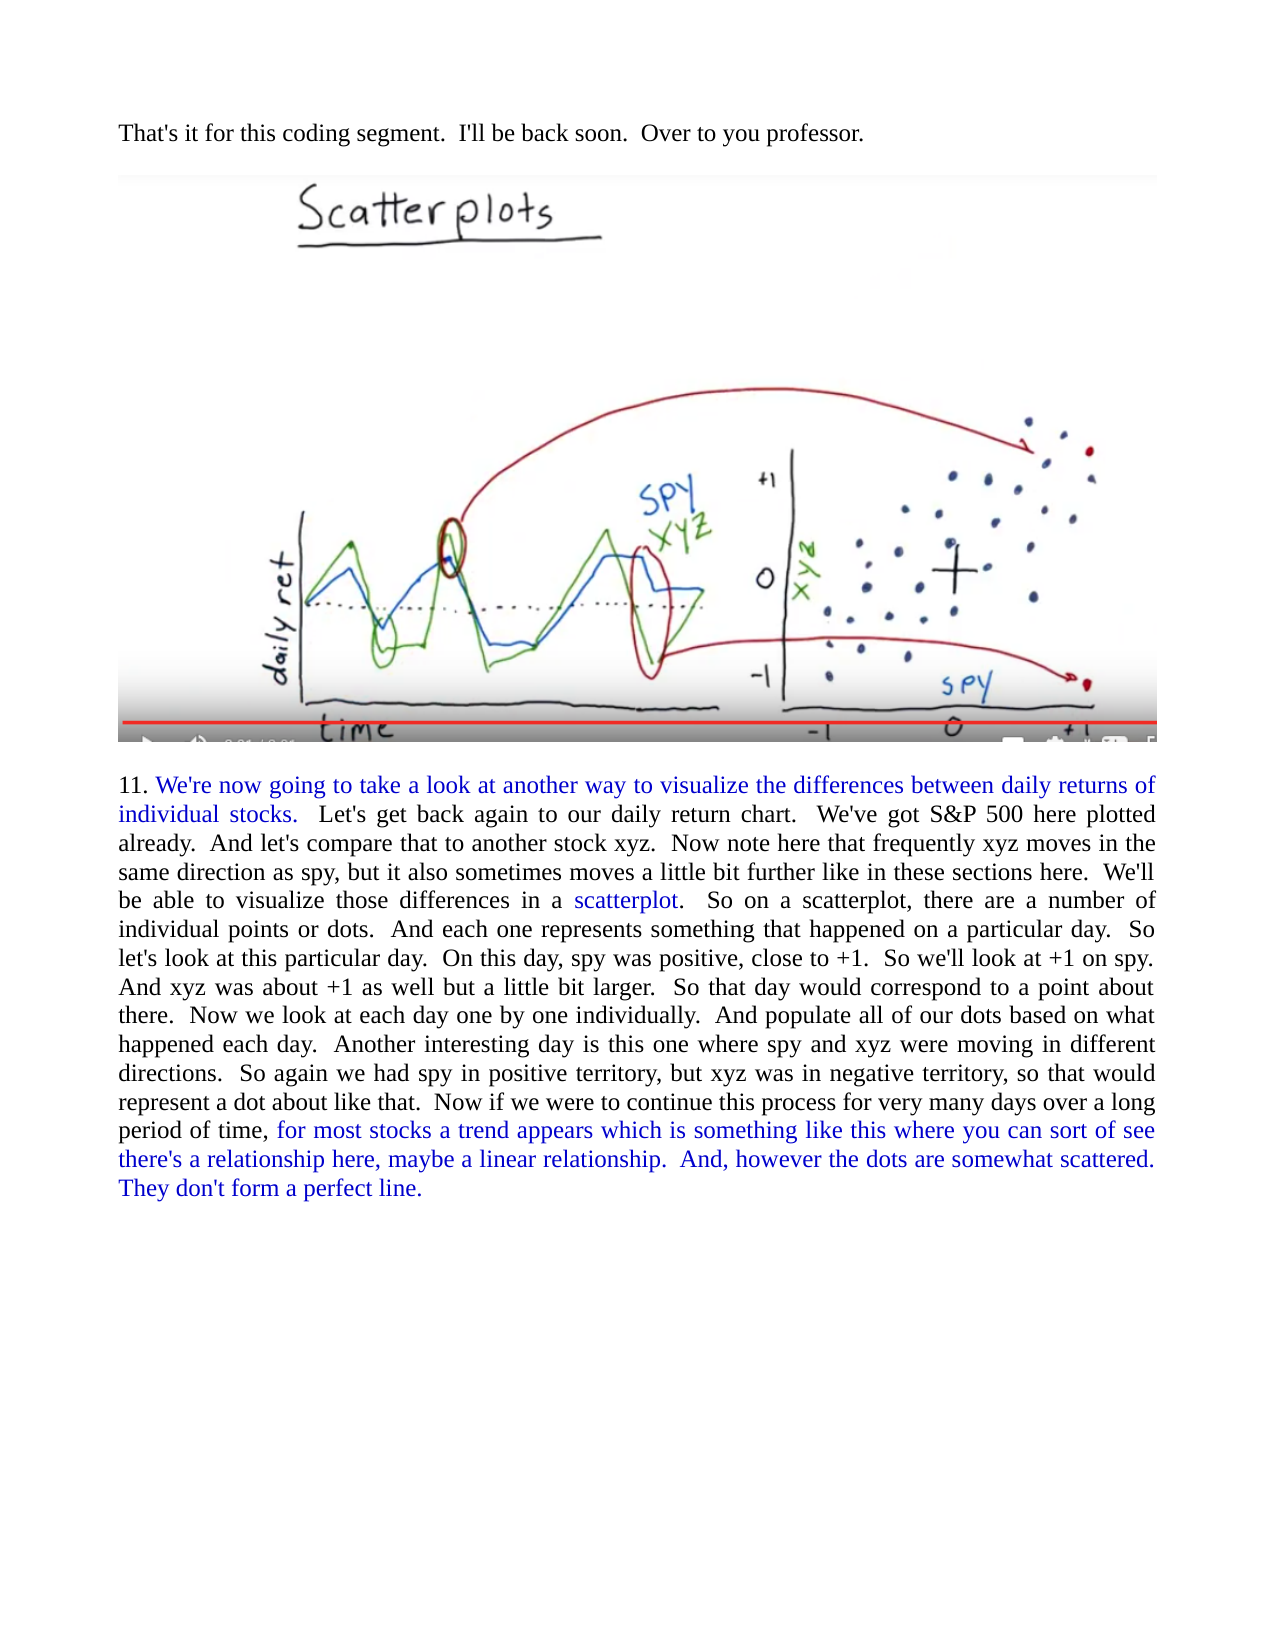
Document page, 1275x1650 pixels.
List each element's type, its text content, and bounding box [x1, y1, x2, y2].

text That's it for this coding segment. I'll be back soon. Over to you professor. [118, 118, 1157, 147]
text 11. We're now going to take a look at another way to visualize the differences between daily returns of individual stocks. Let's get back again to our daily return chart. We've got S&P 500 here plotted already. And let's compare that to another stock xyz. Now note here that frequently xyz moves in the same direction as spy, but it also sometimes moves a little bit further like in these sections here. We'll be able to visualize those differences in a scatterplot. So on a scatterplot, there are a number of individual points or dots. And each one represents something that happened on a particular day. So let's look at this particular day. On this day, spy was positive, close to +1. So we'll look at +1 on spy. And xyz was about +1 as well but a little bit larger. So that day would correspond to a point about there. Now we look at each day one by one individually. And populate all of our dots based on what happened each day. Another interesting day is this one where spy and xyz were moving in different directions. So again we had spy in positive territory, but xyz was in negative territory, so that would represent a dot about like that. Now if we were to continue this process for very many days over a long period of time, for most stocks a trend appears which is something like this where you can sort of see there's a relationship here, maybe a linear relationship. And, however the dots are somewhat scattered. They don't form a perfect line. [118, 771, 1157, 1202]
picture [118, 175, 1157, 742]
